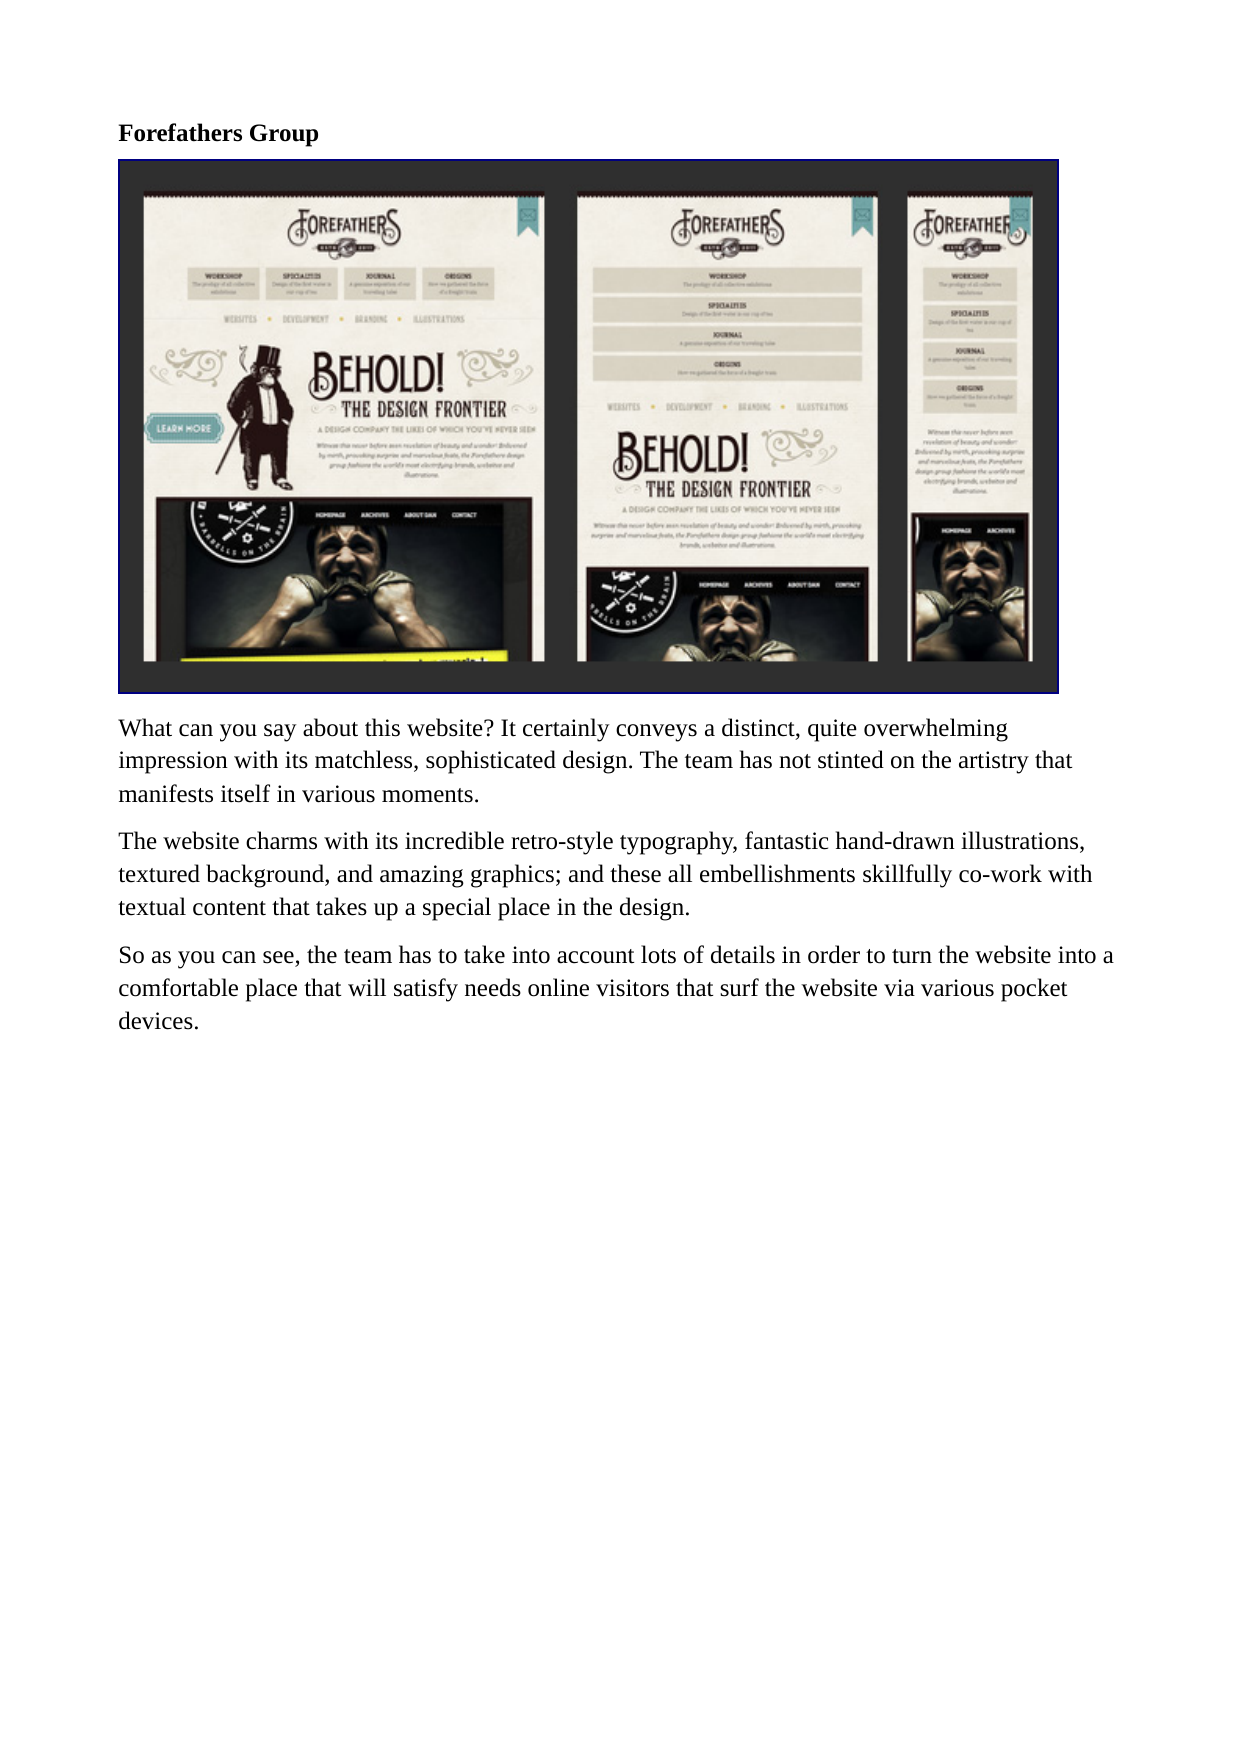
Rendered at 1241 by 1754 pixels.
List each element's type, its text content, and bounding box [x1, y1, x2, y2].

subtitle Forefathers Group [118, 118, 1122, 147]
text The website charms with its incredible retro-style typography, fantastic hand-drawn illustrations, textured background, and amazing graphics; and these all embellishments skillfully co-work with textual content that takes up a special place in the design. [118, 826, 1122, 921]
text What can you say about this website? It certainly conveys a distinct, quite overwhelming impression with its matchless, sophisticated design. The team has not stinted on the artistry that manifests itself in various moments. [118, 713, 1122, 807]
picture [120, 161, 1057, 692]
text So as you can see, the team has to take into account lots of details in order to turn the website into a comfortable place that will satisfy needs online visitors that surf the website via various pocket devices. [118, 940, 1122, 1035]
